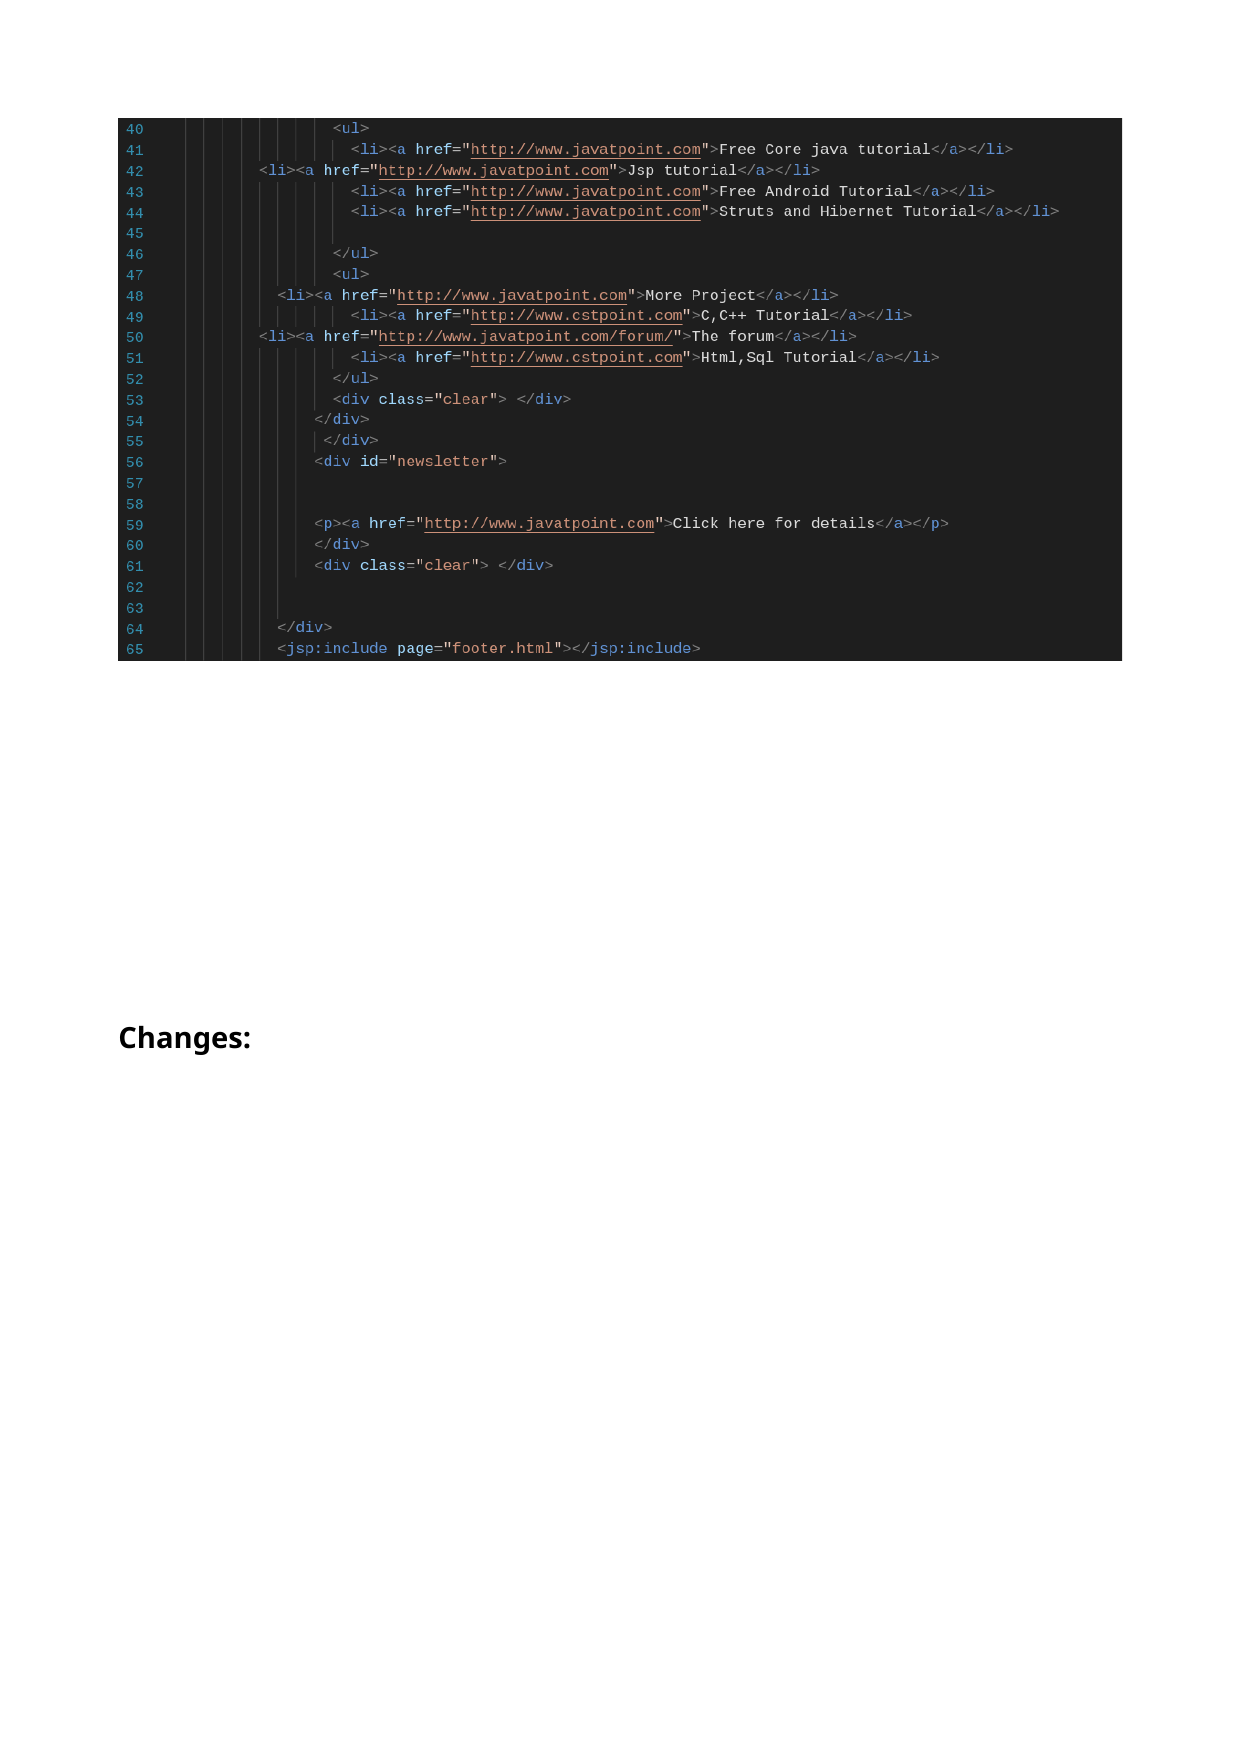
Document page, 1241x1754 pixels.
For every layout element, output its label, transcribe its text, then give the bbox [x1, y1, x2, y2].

text Changes: [118, 1018, 1122, 1057]
picture [118, 118, 1123, 661]
